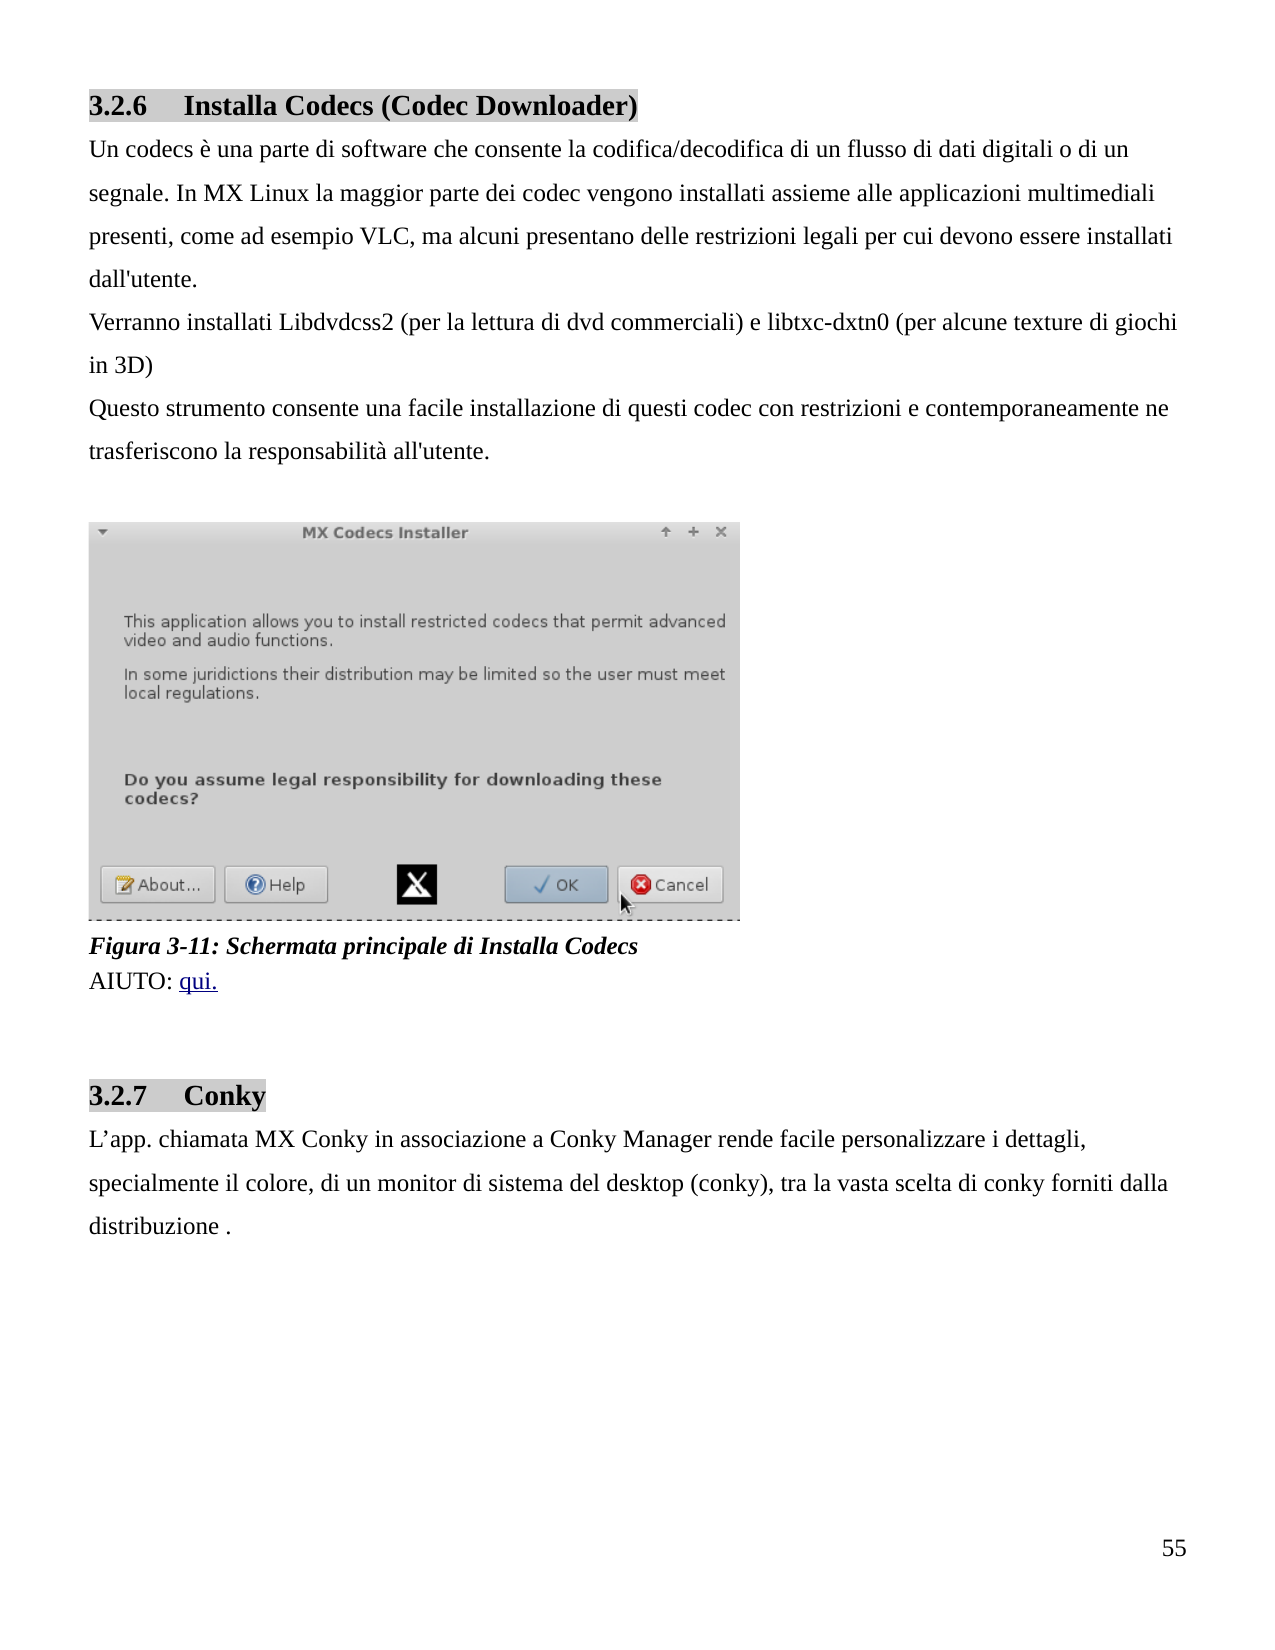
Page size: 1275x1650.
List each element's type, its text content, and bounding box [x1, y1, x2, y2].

text Figura 3-11: Schermata principale di Installa Codecs [88, 931, 1186, 960]
text Verranno installati Libdvdcss2 (per la lettura di dvd commerciali) e libtxc-dxtn0 (per alcune texture di giochi in 3D) [88, 307, 1186, 379]
subtitle 3.2.6 Installa Codecs (Codec Downloader) [88, 88, 1186, 122]
text Un codecs è una parte di software che consente la codifica/decodifica di un flusso di dati digitali o di un segnale. In MX Linux la maggior parte dei codec vengono installati assieme alle applicazioni multimediali presenti, come ad esempio VLC, ma alcuni presentano delle restrizioni legali per cui devono essere installati dall'utente. [88, 134, 1186, 293]
text AIUTO: qui. [88, 966, 1186, 994]
subtitle 3.2.7 Conky [88, 1078, 1186, 1112]
text Questo strumento consente una facile installazione di questi codec con restrizioni e contemporaneamente ne trasferiscono la responsabilità all'utente. [88, 393, 1186, 465]
picture [88, 522, 740, 921]
text L’app. chiamata MX Conky in associazione a Conky Manager rende facile personalizzare i dettagli, specialmente il colore, di un monitor di sistema del desktop (conky), tra la vasta scelta di conky forniti dalla distribuzione . [88, 1124, 1186, 1239]
